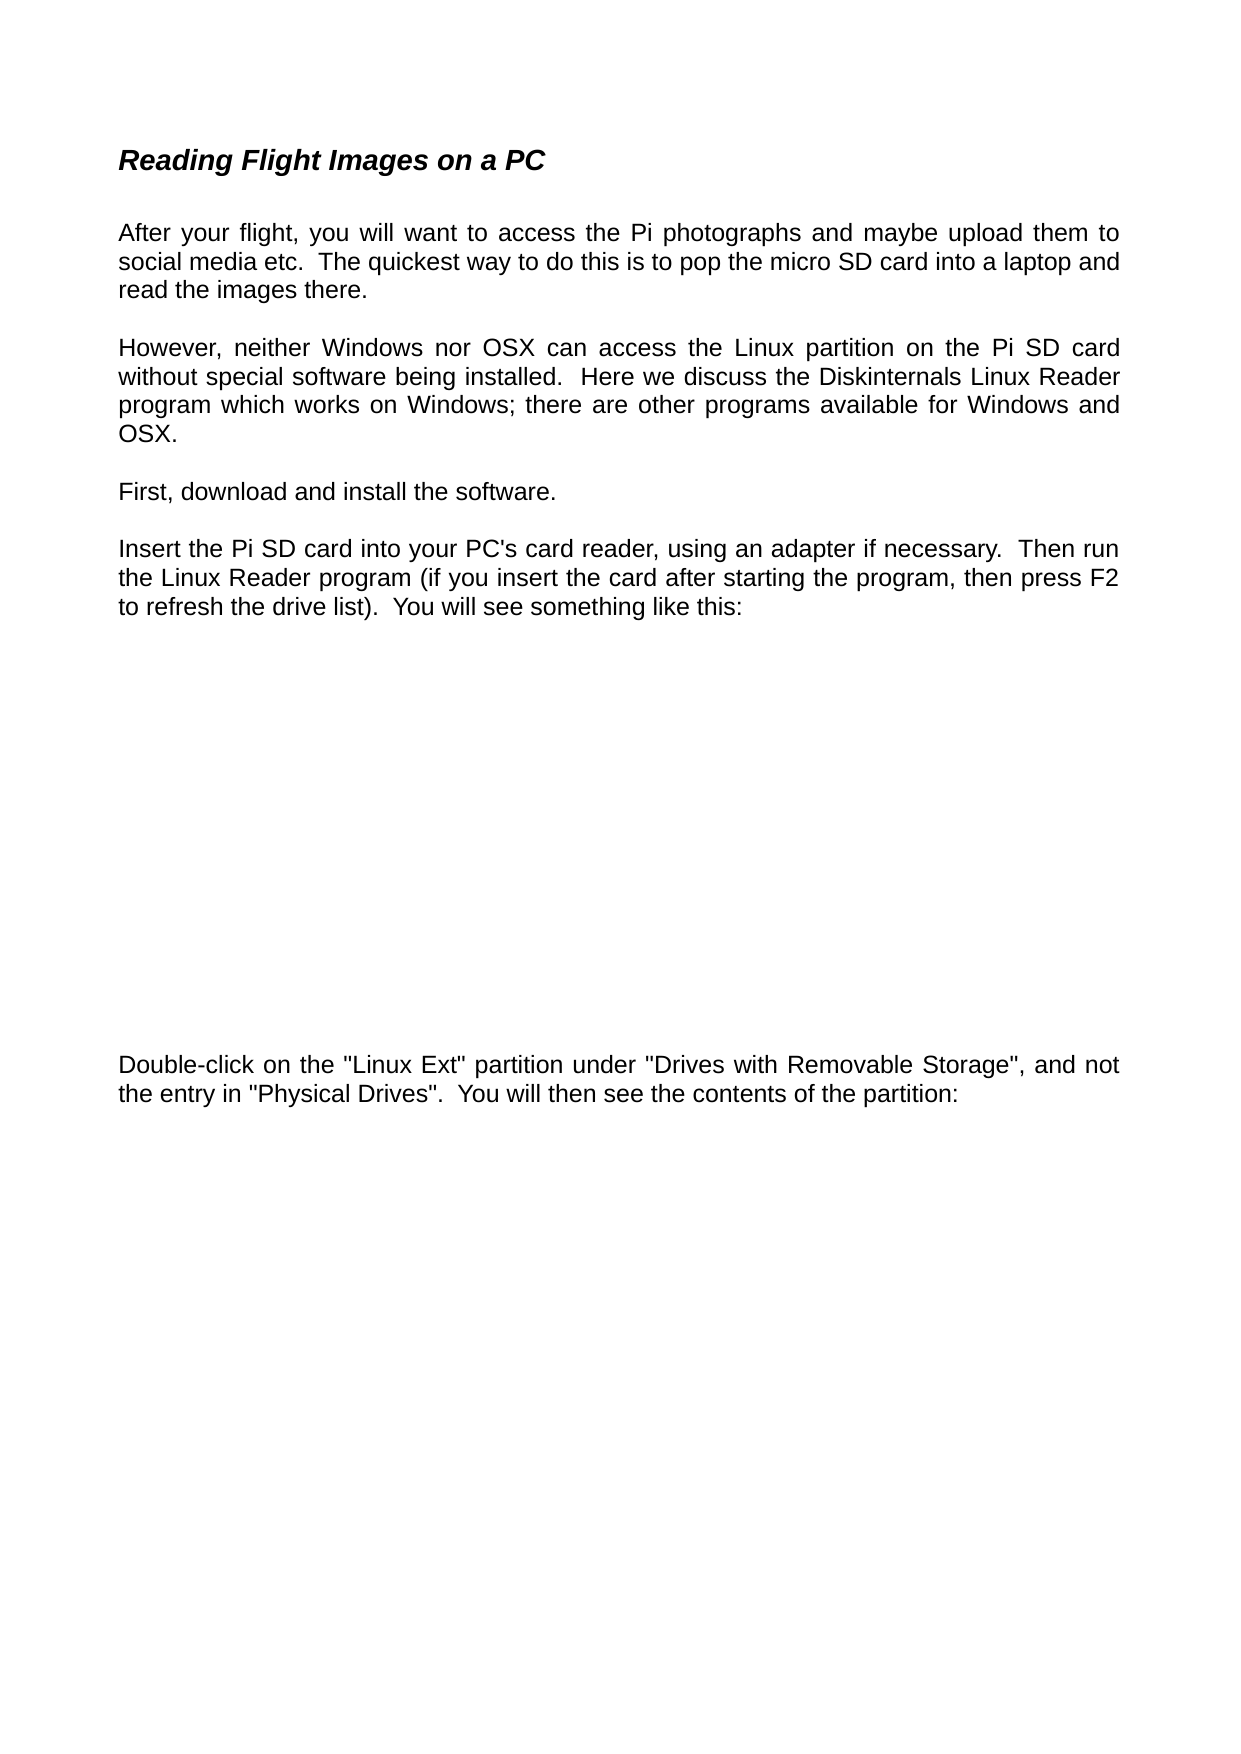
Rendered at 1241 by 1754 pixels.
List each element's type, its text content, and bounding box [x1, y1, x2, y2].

text Insert the Pi SD card into your PC's card reader, using an adapter if necessary. Then run the Linux Reader program (if you insert the card after starting the program, then press F2 to refresh the drive list). You will see something like this: [118, 534, 1122, 620]
text First, download and install the software. [118, 477, 1122, 505]
subtitle Reading Flight Images on a PC [118, 143, 1122, 177]
text After your flight, you will want to access the Pi photographs and maybe upload them to social media etc. The quickest way to do this is to pop the micro SD card into a laptop and read the images there. [118, 218, 1122, 304]
text However, neither Windows nor OSX can access the Linux partition on the Pi SD card without special software being installed. Here we discuss the Diskinternals Linux Reader program which works on Windows; there are other programs available for Windows and OSX. [118, 333, 1122, 448]
text Double-click on the "Linux Ext" partition under "Drives with Removable Storage", and not the entry in "Physical Drives". You will then see the contents of the partition: [118, 1050, 1122, 1108]
